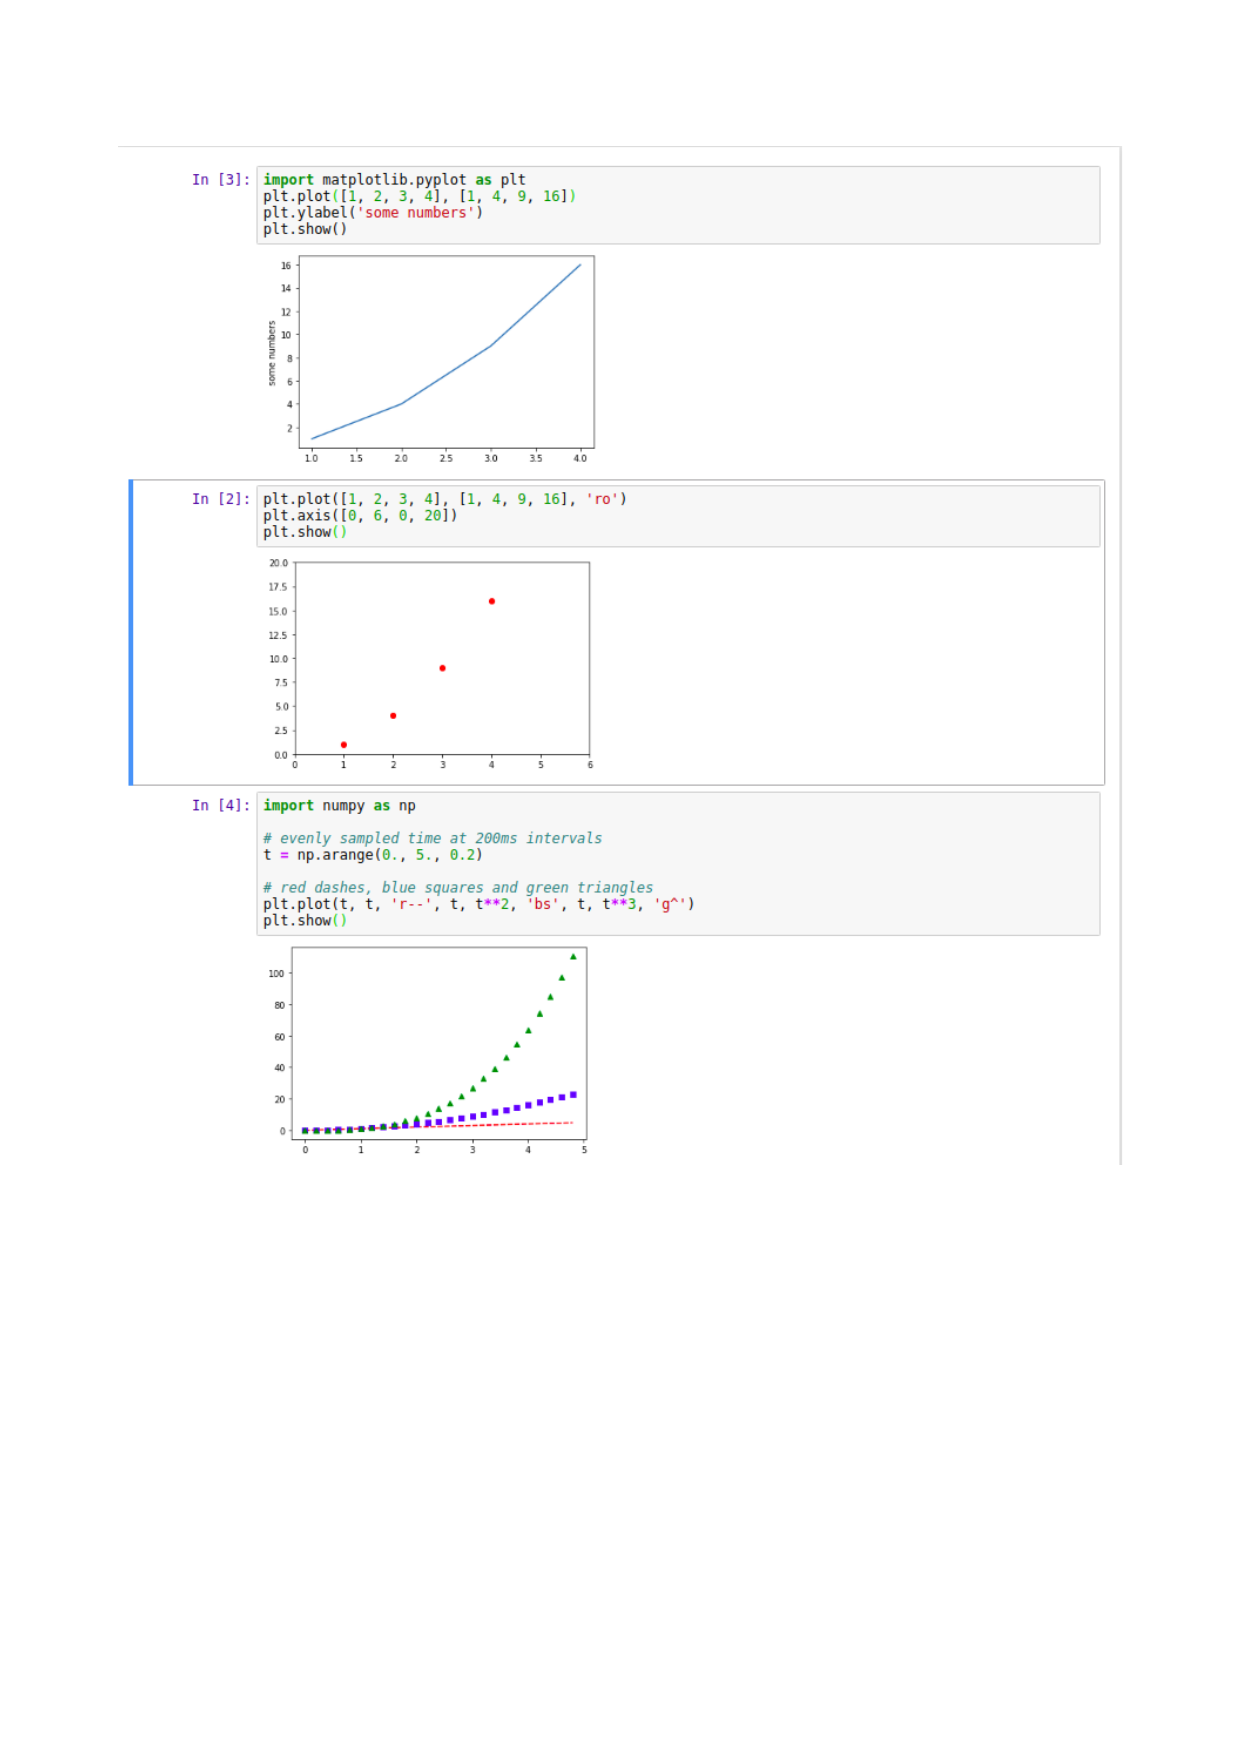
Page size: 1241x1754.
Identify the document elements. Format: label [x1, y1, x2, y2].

picture [118, 146, 1123, 1165]
